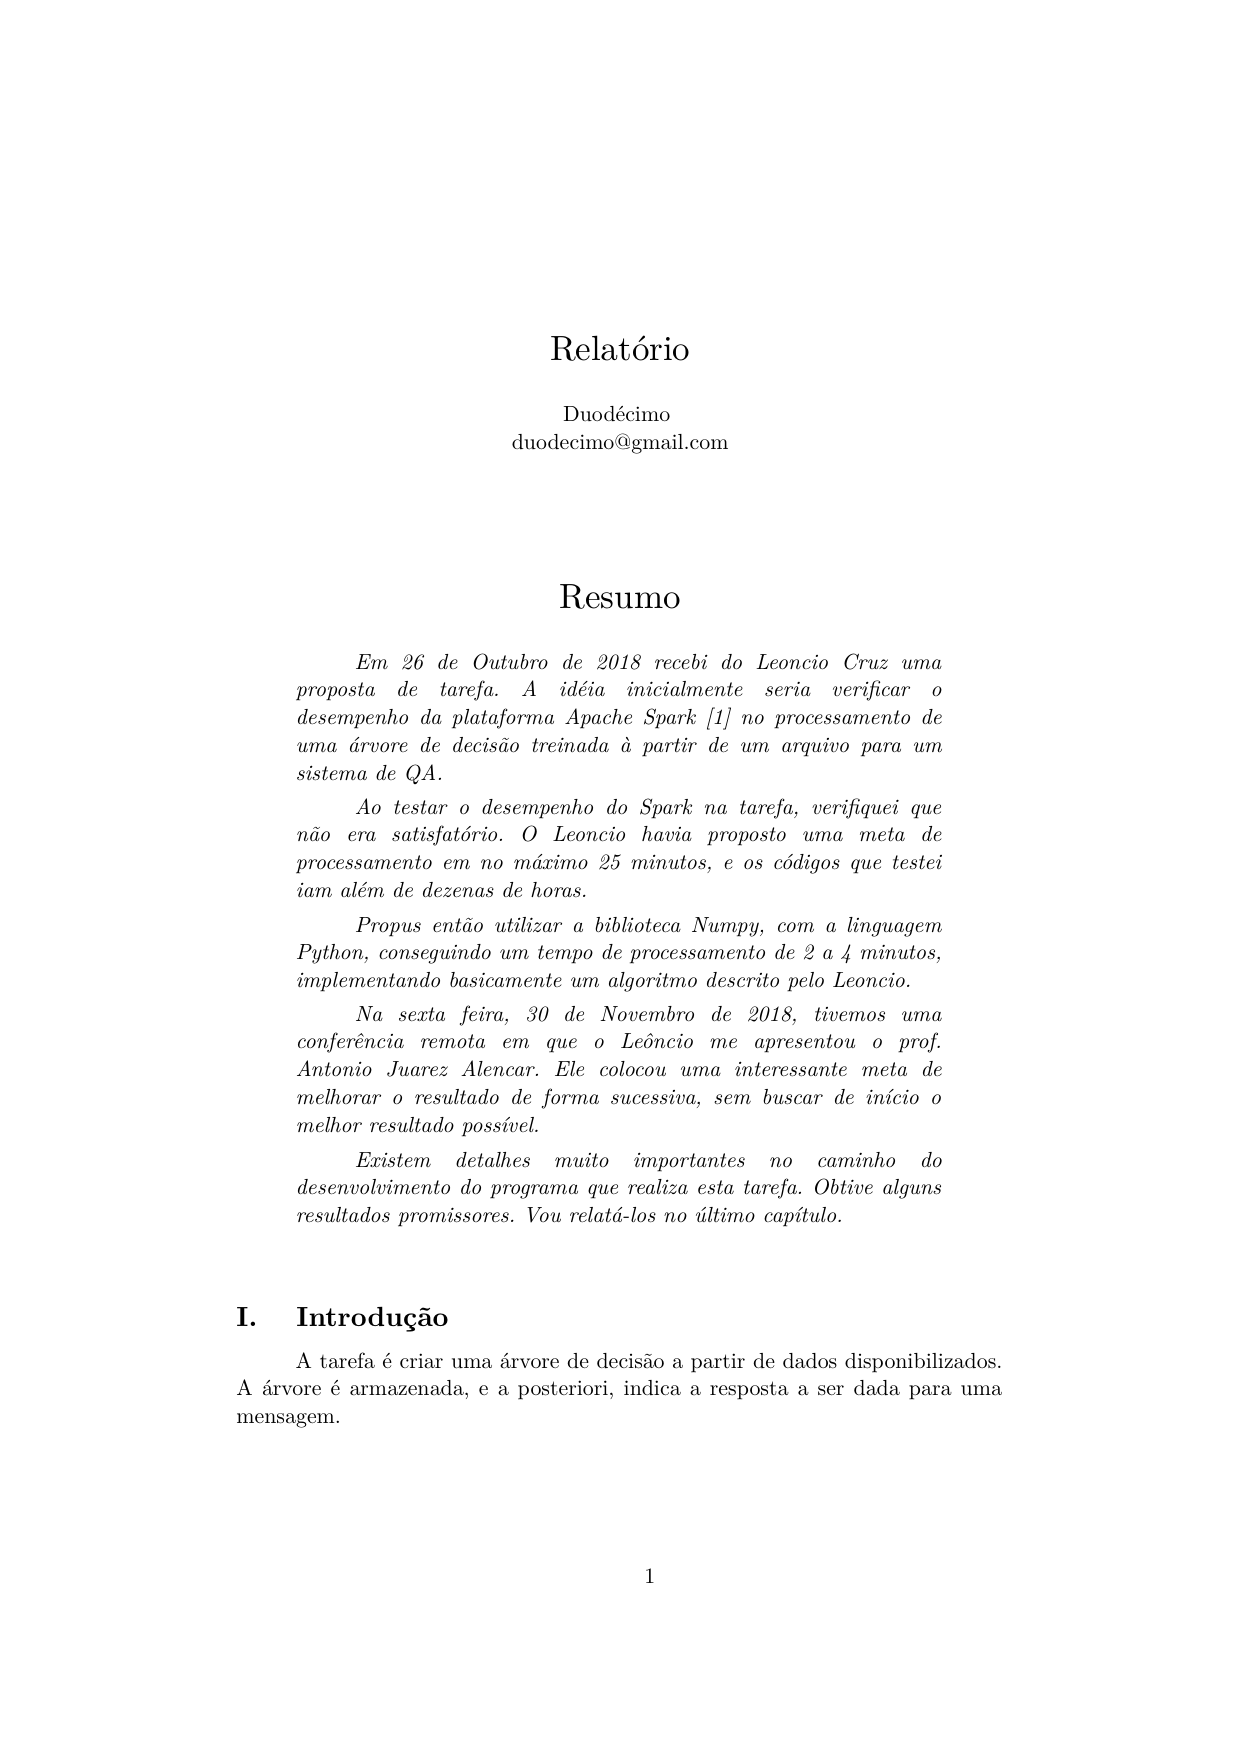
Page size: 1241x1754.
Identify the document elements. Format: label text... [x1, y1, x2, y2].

text Em 26 de Outubro de 2018 recebi do Leoncio Cruz uma proposta de tarefa. A idéia inicialmente seria verificar o desempenho da plataforma Apache Spark [1] no processamento de uma árvore de decisão treinada à partir de um arquivo para um sistema de QA. [295, 647, 945, 786]
text Na sexta feira, 30 de Novembro de 2018, tivemos uma conferência remota em que o Leôncio me apresentou o prof. Antonio Juarez Alencar. Ele colocou uma interessante meta de melhorar o resultado de forma sucessiva, sem buscar de início o melhor resultado possível. [295, 999, 945, 1139]
text Duodécimo [366, 399, 874, 427]
text Ao testar o desempenho do Spark na tarefa, verifiquei que não era satisfatório. O Leoncio havia proposto uma meta de processamento em no máximo 25 minutos, e os códigos que testei iam além de dezenas de horas. [295, 792, 945, 904]
text A tarefa é criar uma árvore de decisão a partir de dados disponibilizados. A árvore é armazenada, e a posteriori, indica a resposta a ser dada para uma mensagem. [236, 1346, 1004, 1430]
subtitle Relatório [289, 325, 951, 369]
text duodecimo@gmail.com [366, 427, 874, 455]
subtitle Introdução [236, 1298, 1004, 1333]
text Existem detalhes muito importantes no caminho do desenvolvimento do programa que realiza esta tarefa. Obtive alguns resultados promissores. Vou relatá-los no último capítulo. [295, 1145, 945, 1228]
subtitle Resumo [289, 573, 951, 617]
text Propus então utilizar a biblioteca Numpy, com a linguagem Python, conseguindo um tempo de processamento de 2 a 4 minutos, implementando basicamente um algoritmo descrito pelo Leoncio. [295, 910, 945, 993]
